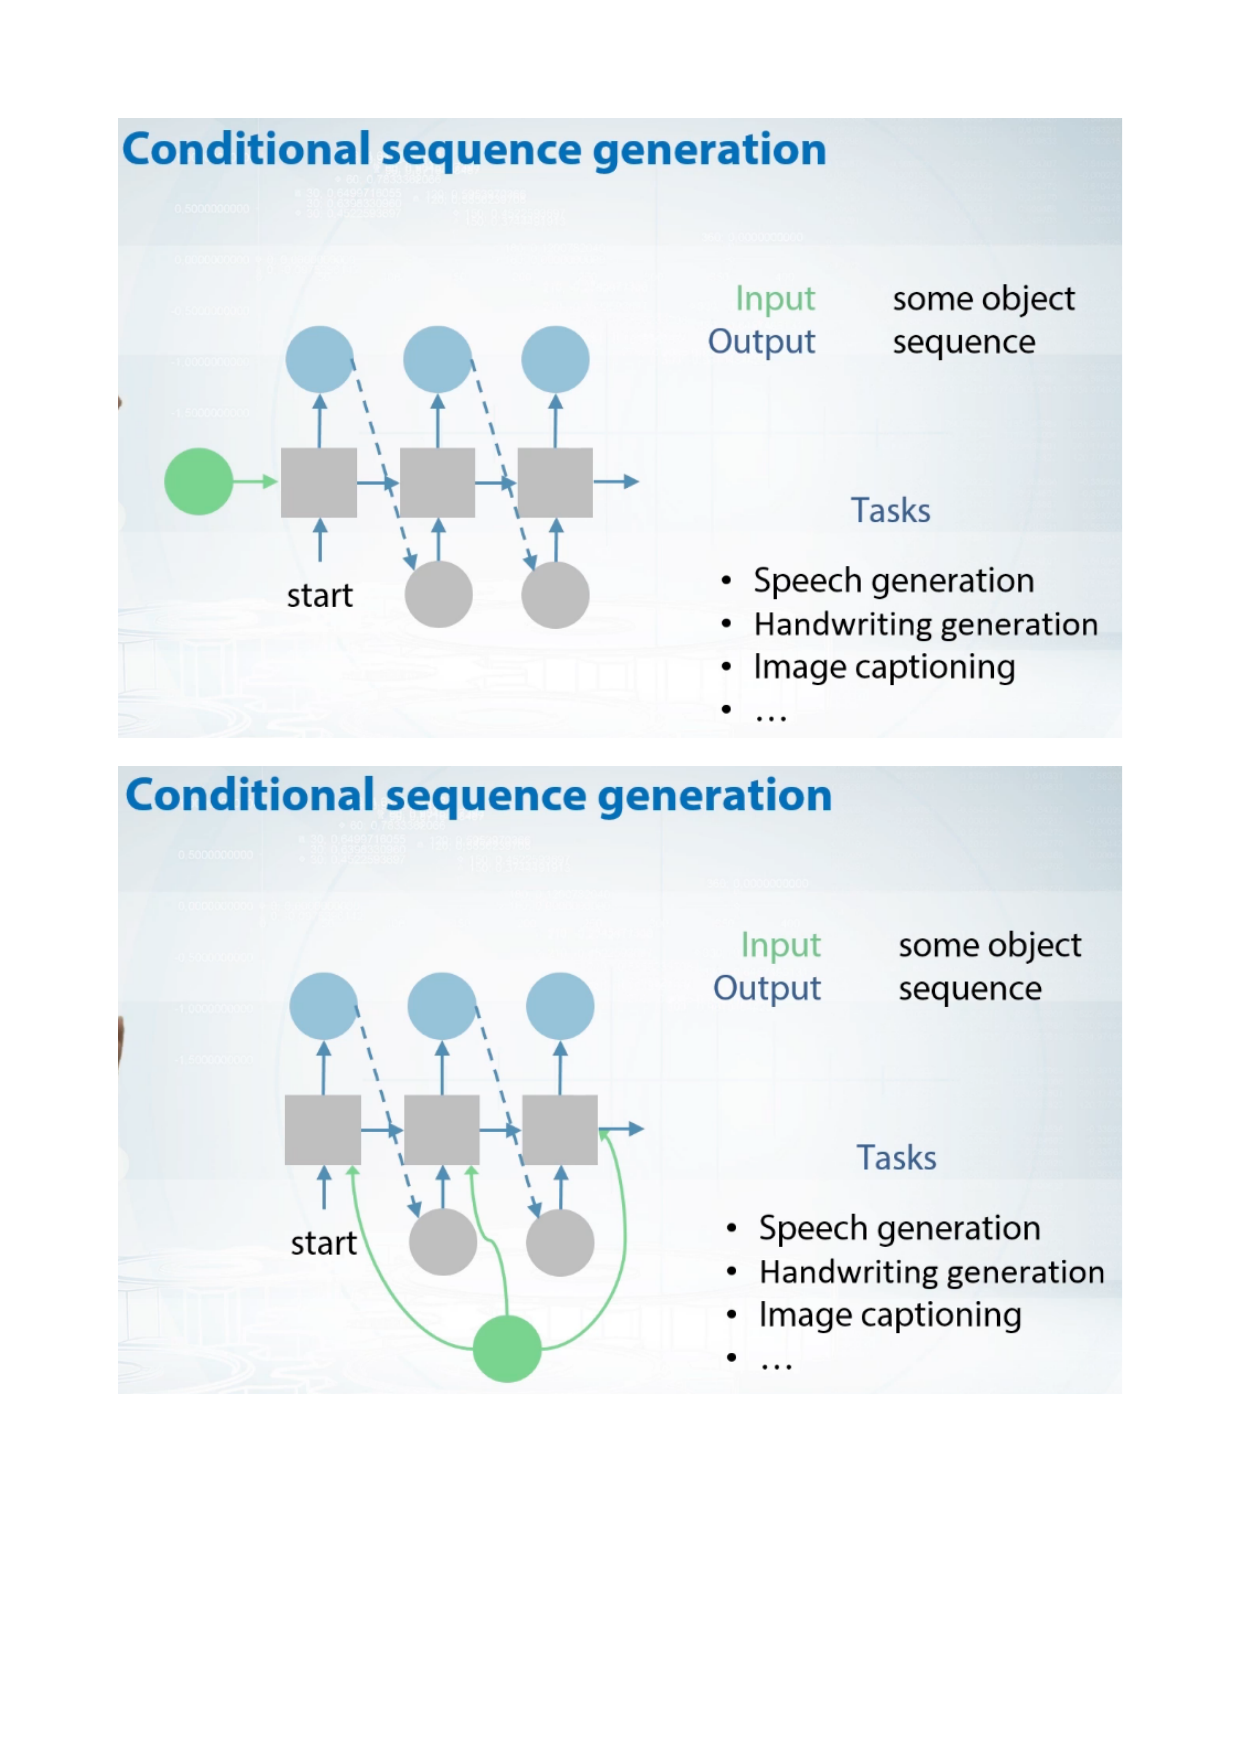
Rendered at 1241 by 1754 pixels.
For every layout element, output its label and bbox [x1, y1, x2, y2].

picture [118, 766, 1123, 1394]
picture [118, 118, 1123, 738]
